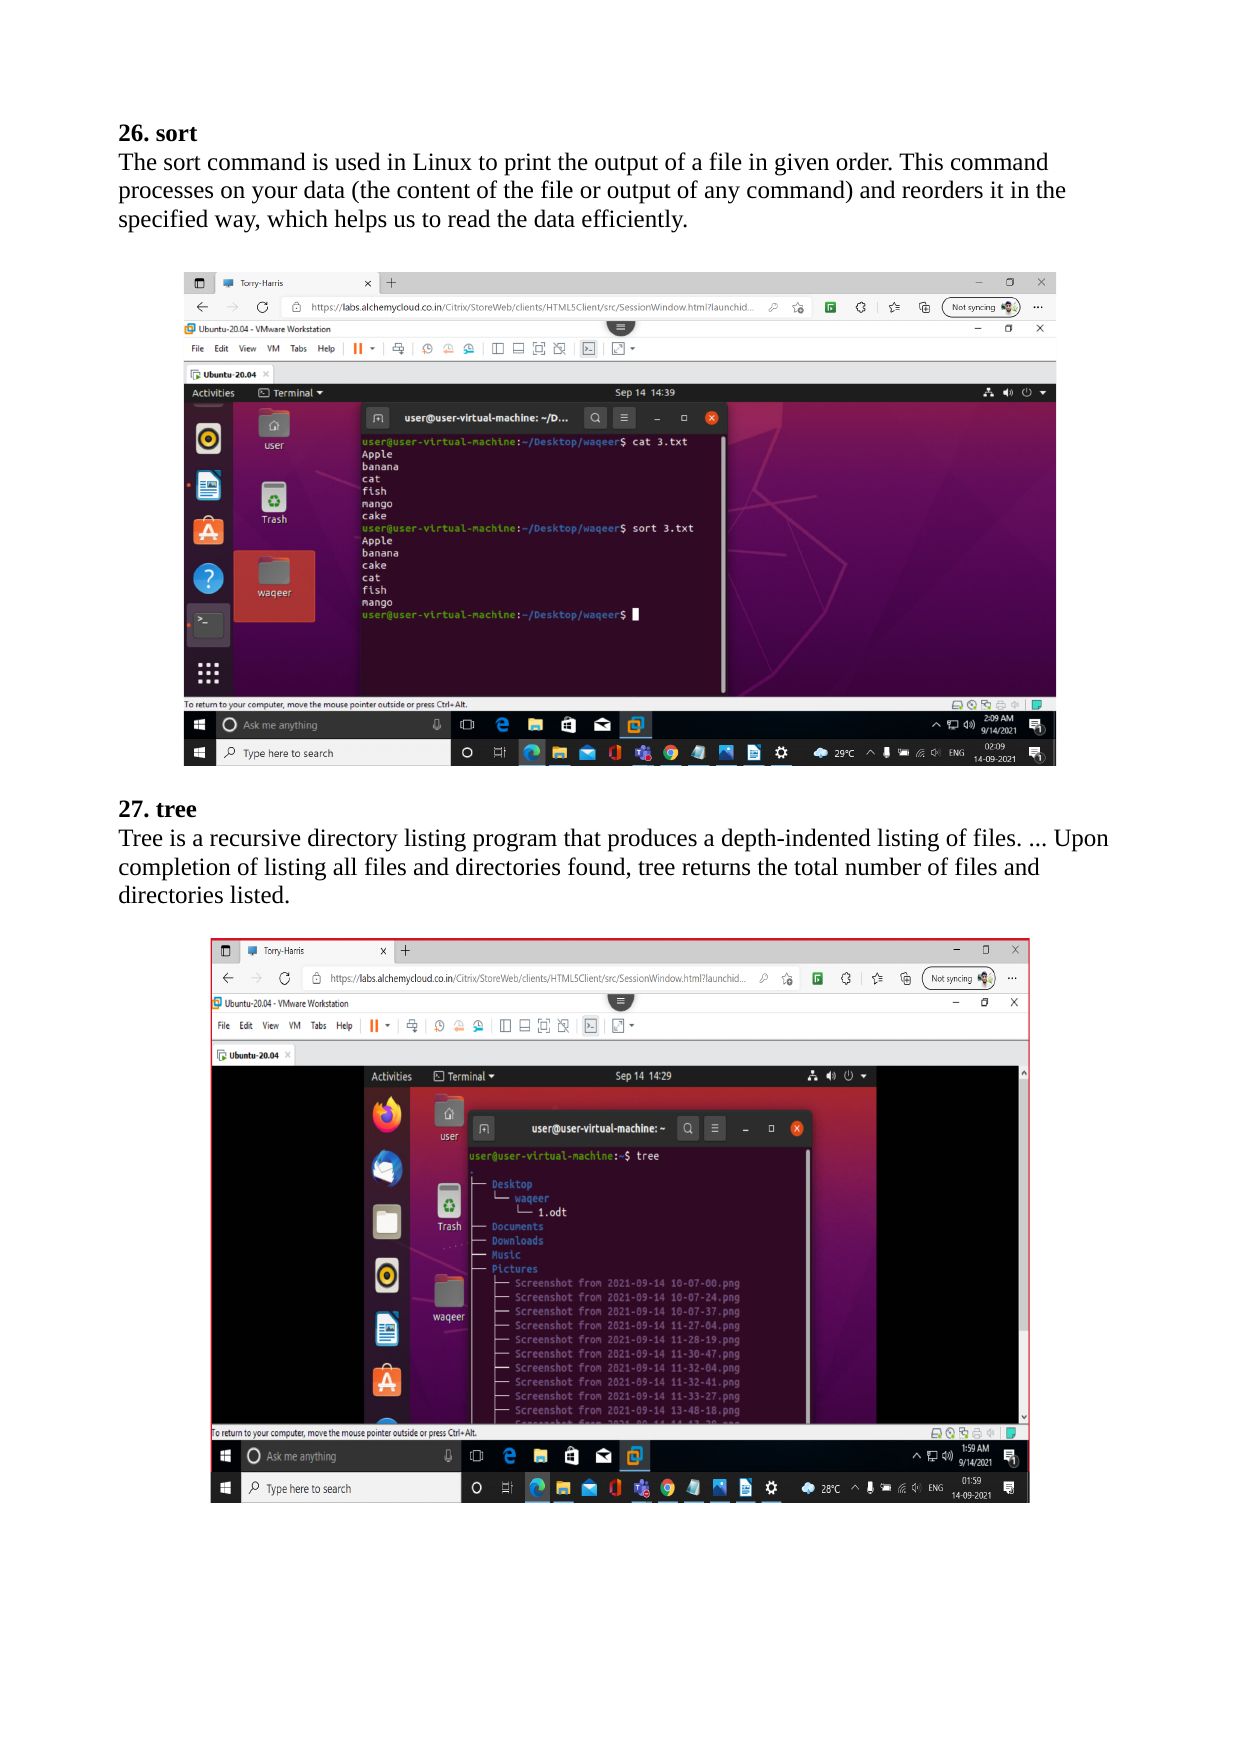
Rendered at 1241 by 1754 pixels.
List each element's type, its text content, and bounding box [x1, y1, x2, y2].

picture [183, 272, 1057, 766]
text 27. tree [118, 794, 1122, 823]
picture [210, 938, 1030, 1503]
text Tree is a recursive directory listing program that produces a depth-indented listing of files. ... Upon completion of listing all files and directories found, tree returns the total number of files and directories listed. [118, 823, 1122, 909]
text The sort command is used in Linux to print the output of a file in given order. This command processes on your data (the content of the file or output of any command) and reorders it in the specified way, which helps us to read the data efficiently. [118, 147, 1122, 233]
text 26. sort [118, 118, 1122, 147]
